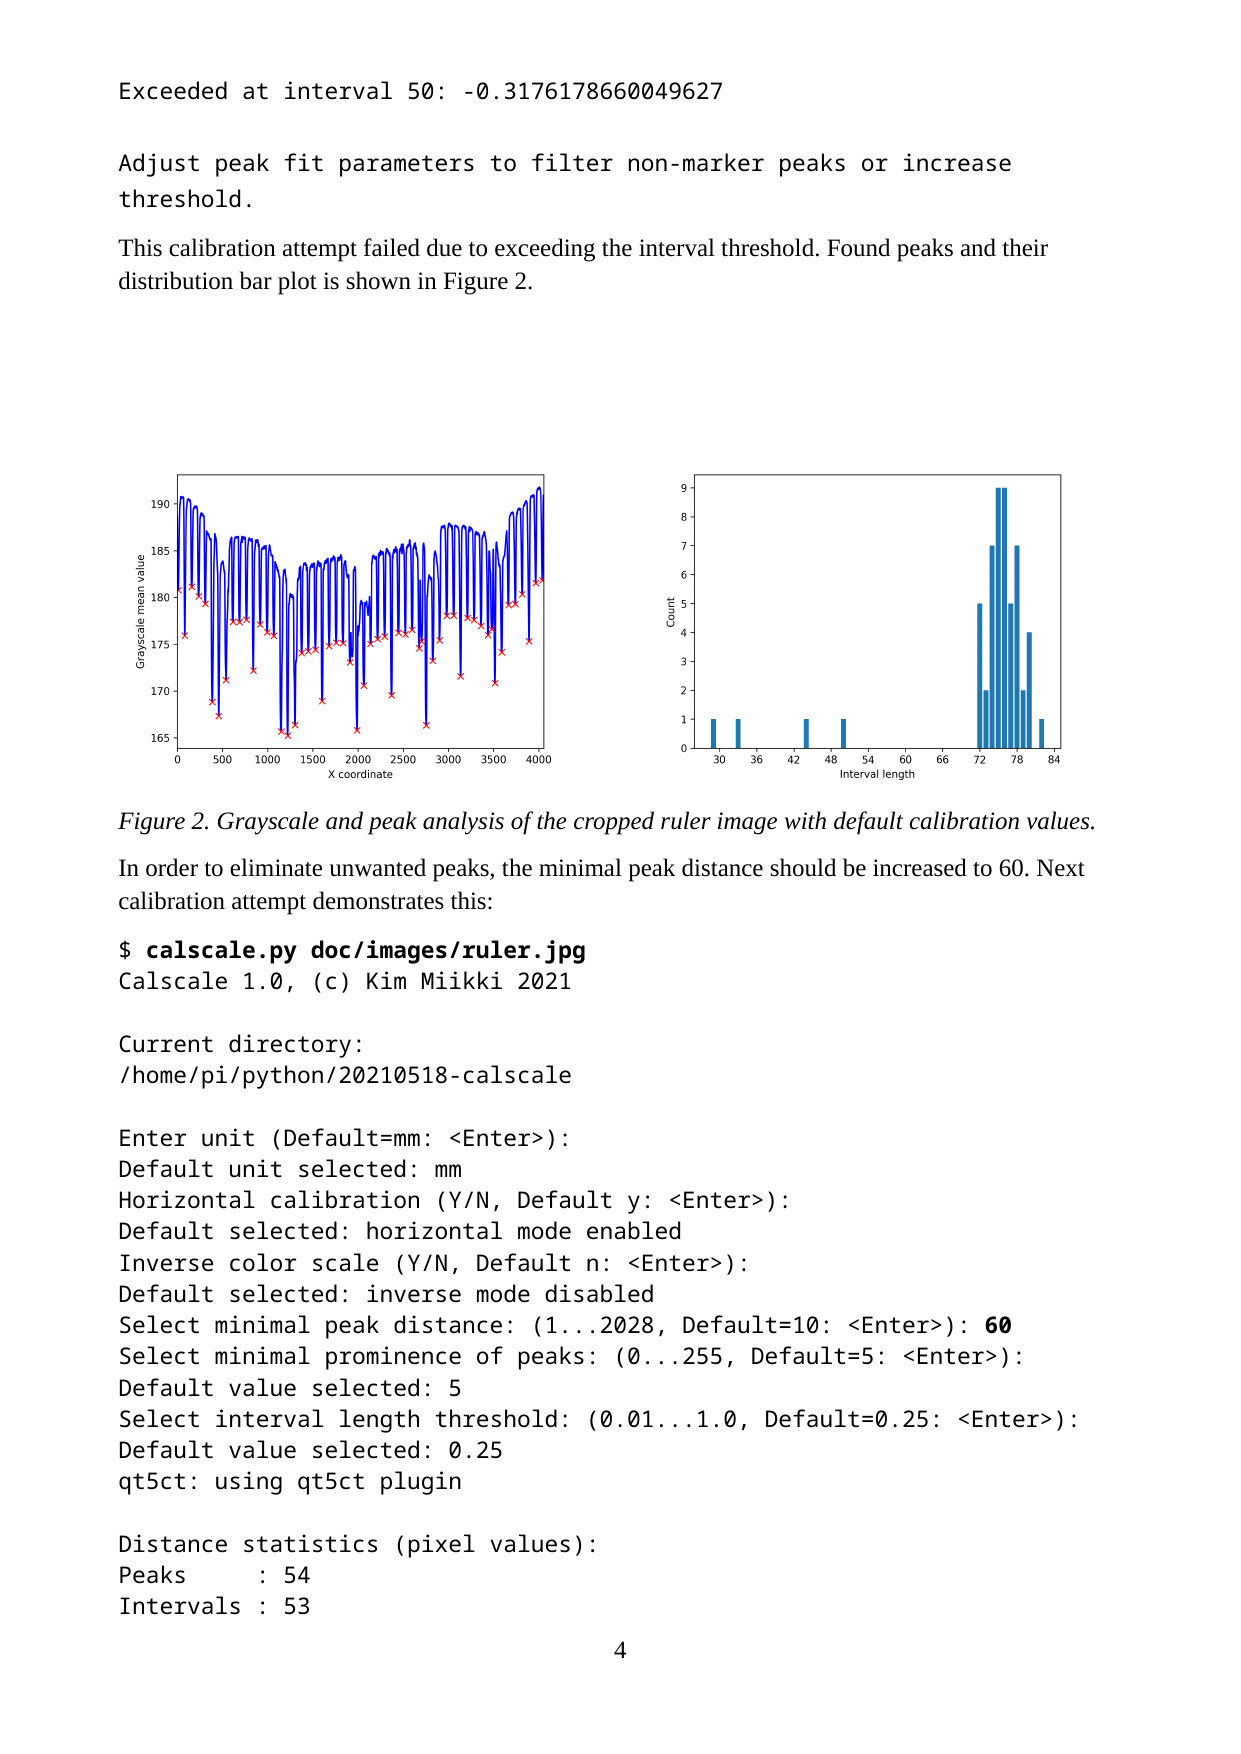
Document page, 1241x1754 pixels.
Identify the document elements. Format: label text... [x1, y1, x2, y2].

text In order to eliminate unwanted peaks, the minimal peak distance should be increased to 60. Next calibration attempt demonstrates this: [118, 853, 1122, 915]
text Figure 2. Grayscale and peak analysis of the cropped ruler image with default calibration values. [118, 806, 1122, 834]
picture [635, 432, 1108, 787]
text This calibration attempt failed due to exceeding the interval threshold. Found peaks and their distribution bar plot is shown in Figure 2. [118, 233, 1122, 295]
text $ calscale.py doc/images/ruler.jpg Calscale 1.0, (c) Kim Miikki 2021 Current directory: /home/pi/python/20210518-calscale Enter unit (Default=mm: <Enter>): Default unit selected: mm Horizontal calibration (Y/N, Default y: <Enter>): Default selected: horizontal mode enabled Inverse color scale (Y/N, Default n: <Enter>): Default selected: inverse mode disabled Select minimal peak distance: (1...2028, Default=10: <Enter>): 60 Select minimal prominence of peaks: (0...255, Default=5: <Enter>): Default value selected: 5 Select interval length threshold: (0.01...1.0, Default=0.25: <Enter>): Default value selected: 0.25 qt5ct: using qt5ct plugin Distance statistics (pixel values): Peaks : 54 Intervals : 53 [118, 934, 1122, 1621]
picture [118, 432, 591, 787]
text Exceeded at interval 50: -0.3176178660049627 Adjust peak fit parameters to filter non-marker peaks or increase threshold. [118, 75, 1122, 214]
